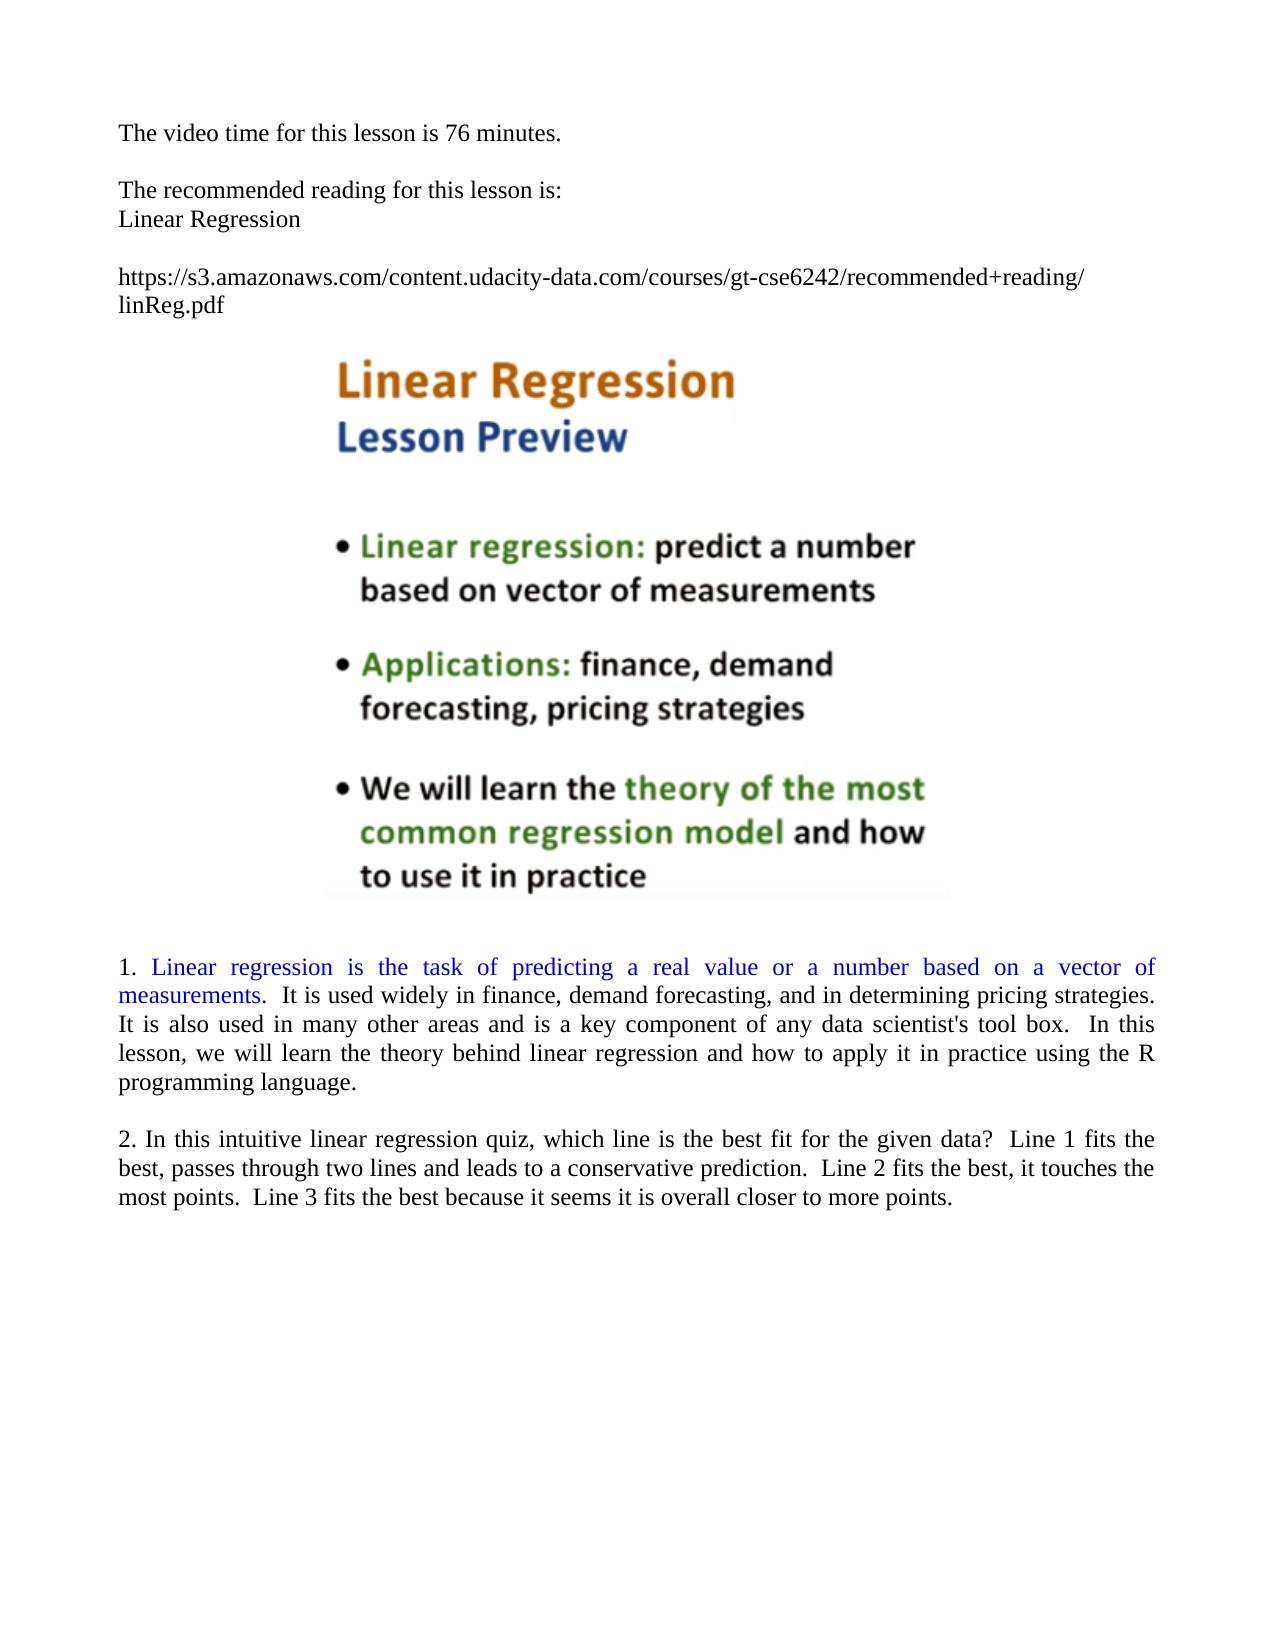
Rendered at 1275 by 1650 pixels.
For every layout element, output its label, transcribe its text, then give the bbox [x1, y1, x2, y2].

text https://s3.amazonaws.com/content.udacity-data.com/courses/gt-cse6242/recommended+reading/linReg.pdf [118, 262, 1157, 319]
text 2. In this intuitive linear regression quiz, which line is the best fit for the given data? Line 1 fits the best, passes through two lines and leads to a conservative prediction. Line 2 fits the best, it touches the most points. Line 3 fits the best because it seems it is overall closer to more points. [118, 1124, 1157, 1211]
text Linear Regression [118, 204, 1157, 233]
text 1. Linear regression is the task of predicting a real value or a number based on a vector of measurements. It is used widely in finance, demand forecasting, and in determining pricing strategies. It is also used in many other areas and is a key component of any data scientist's tool box. In this lesson, we will learn the theory behind linear regression and how to apply it in practice using the R programming language. [118, 952, 1157, 1096]
picture [325, 348, 951, 899]
text The video time for this lesson is 76 minutes. [118, 118, 1157, 147]
text The recommended reading for this lesson is: [118, 176, 1157, 204]
